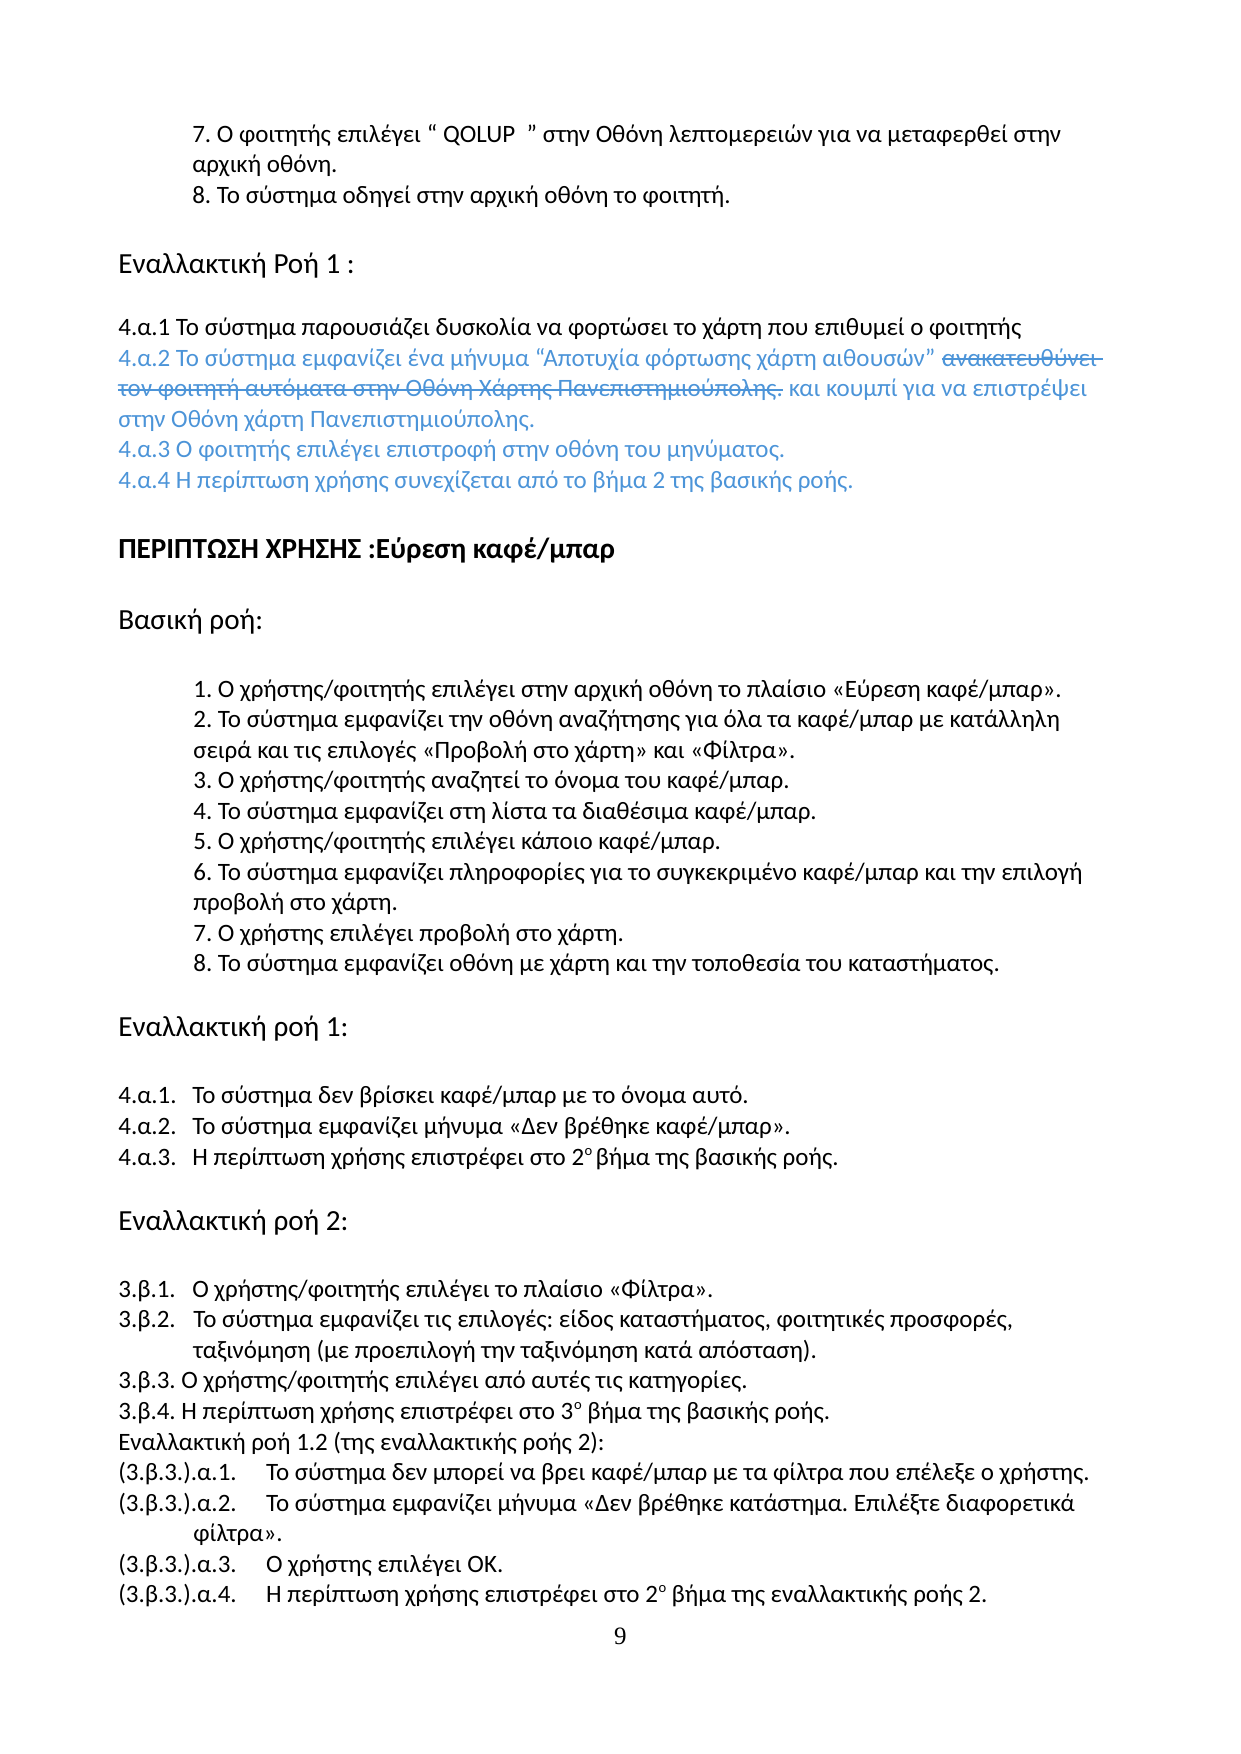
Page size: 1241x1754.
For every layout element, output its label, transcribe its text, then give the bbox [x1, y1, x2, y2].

text 1. Ο χρήστης/φοιτητής επιλέγει στην αρχική οθόνη το πλαίσιο «Εύρεση καφέ/μπαρ». 2. Το σύστημα εμφανίζει την οθόνη αναζήτησης για όλα τα καφέ/μπαρ με κατάλληλη σειρά και τις επιλογές «Προβολή στο χάρτη» και «Φίλτρα». 3. Ο χρήστης/φοιτητής αναζητεί το όνομα του καφέ/μπαρ. 4. Το σύστημα εμφανίζει στη λίστα τα διαθέσιμα καφέ/μπαρ. 5. Ο χρήστης/φοιτητής επιλέγει κάποιο καφέ/μπαρ. 6. Το σύστημα εμφανίζει πληροφορίες για το συγκεκριμένο καφέ/μπαρ και την επιλογή προβολή στο χάρτη. 7. Ο χρήστης επιλέγει προβολή στο χάρτη. 8. Το σύστημα εμφανίζει οθόνη με χάρτη και την τοποθεσία του καταστήματος. [193, 673, 1122, 978]
text Εναλλακτική ροή 1.2 (της εναλλακτικής ροής 2): [118, 1426, 1122, 1456]
text 4.α.3 Ο φοιτητής επιλέγει επιστροφή στην οθόνη του μηνύματος. [118, 433, 1122, 464]
text (3.β.3.).α.4. Η περίπτωση χρήσης επιστρέφει στο 2ο βήμα της εναλλακτικής ροής 2. [118, 1578, 1122, 1609]
text (3.β.3.).α.3. Ο χρήστης επιλέγει ΟΚ. [118, 1548, 1122, 1578]
text 3.β.4. Η περίπτωση χρήσης επιστρέφει στο 3ο βήμα της βασικής ροής. [118, 1395, 1122, 1426]
text 4.α.4 Η περίπτωση χρήσης συνεχίζεται από το βήμα 2 της βασικής ροής. [118, 464, 1122, 494]
text Εναλλακτική ροή 1: [118, 1008, 1122, 1044]
text (3.β.3.).α.2. Το σύστημα εμφανίζει μήνυμα «Δεν βρέθηκε κατάστημα. Επιλέξτε διαφορετικά φίλτρα». [118, 1487, 1122, 1548]
text 7. Ο φοιτητής επιλέγει “ QOLUP ” στην Οθόνη λεπτομερειών για να μεταφερθεί στην αρχική οθόνη. [192, 118, 1122, 179]
text Βασική ροή: [118, 601, 1122, 637]
text 4.α.2 Το σύστημα εμφανίζει ένα μήνυμα “Αποτυχία φόρτωσης χάρτη αιθουσών” ανακατευθύνει τον φοιτητή αυτόματα στην Οθόνη Χάρτης Πανεπιστημιούπολης. και κουμπί για να επιστρέψει στην Οθόνη χάρτη Πανεπιστημιούπολης. [118, 342, 1122, 433]
text 8. Το σύστημα οδηγεί στην αρχική οθόνη το φοιτητή. [118, 179, 1122, 210]
text 3.β.2. Το σύστημα εμφανίζει τις επιλογές: είδος καταστήματος, φοιτητικές προσφορές, ταξινόμηση (με προεπιλογή την ταξινόμηση κατά απόσταση). [118, 1303, 1122, 1364]
text 4.α.1. Το σύστημα δεν βρίσκει καφέ/μπαρ με το όνομα αυτό. 4.α.2. Το σύστημα εμφανίζει μήνυμα «Δεν βρέθηκε καφέ/μπαρ». 4.α.3. Η περίπτωση χρήσης επιστρέφει στο 2ο βήμα της βασικής ροής. [118, 1080, 1122, 1171]
text Εναλλακτική ροή 2: [118, 1202, 1122, 1237]
text ΠΕΡΊΠΤΩΣΗ ΧΡΉΣΗΣ :Εύρεση καφέ/μπαρ [118, 530, 1122, 566]
text (3.β.3.).α.1. Το σύστημα δεν μπορεί να βρει καφέ/μπαρ με τα φίλτρα που επέλεξε ο χρήστης. [118, 1456, 1122, 1487]
text 3.β.3. Ο χρήστης/φοιτητής επιλέγει από αυτές τις κατηγορίες. [118, 1364, 1122, 1395]
text 3.β.1. Ο χρήστης/φοιτητής επιλέγει το πλαίσιο «Φίλτρα». [118, 1273, 1122, 1303]
text Εναλλακτική Ροή 1 : [118, 245, 1122, 281]
text 4.α.1 Το σύστημα παρουσιάζει δυσκολία να φορτώσει το χάρτη που επιθυμεί ο φοιτητής [118, 311, 1122, 342]
